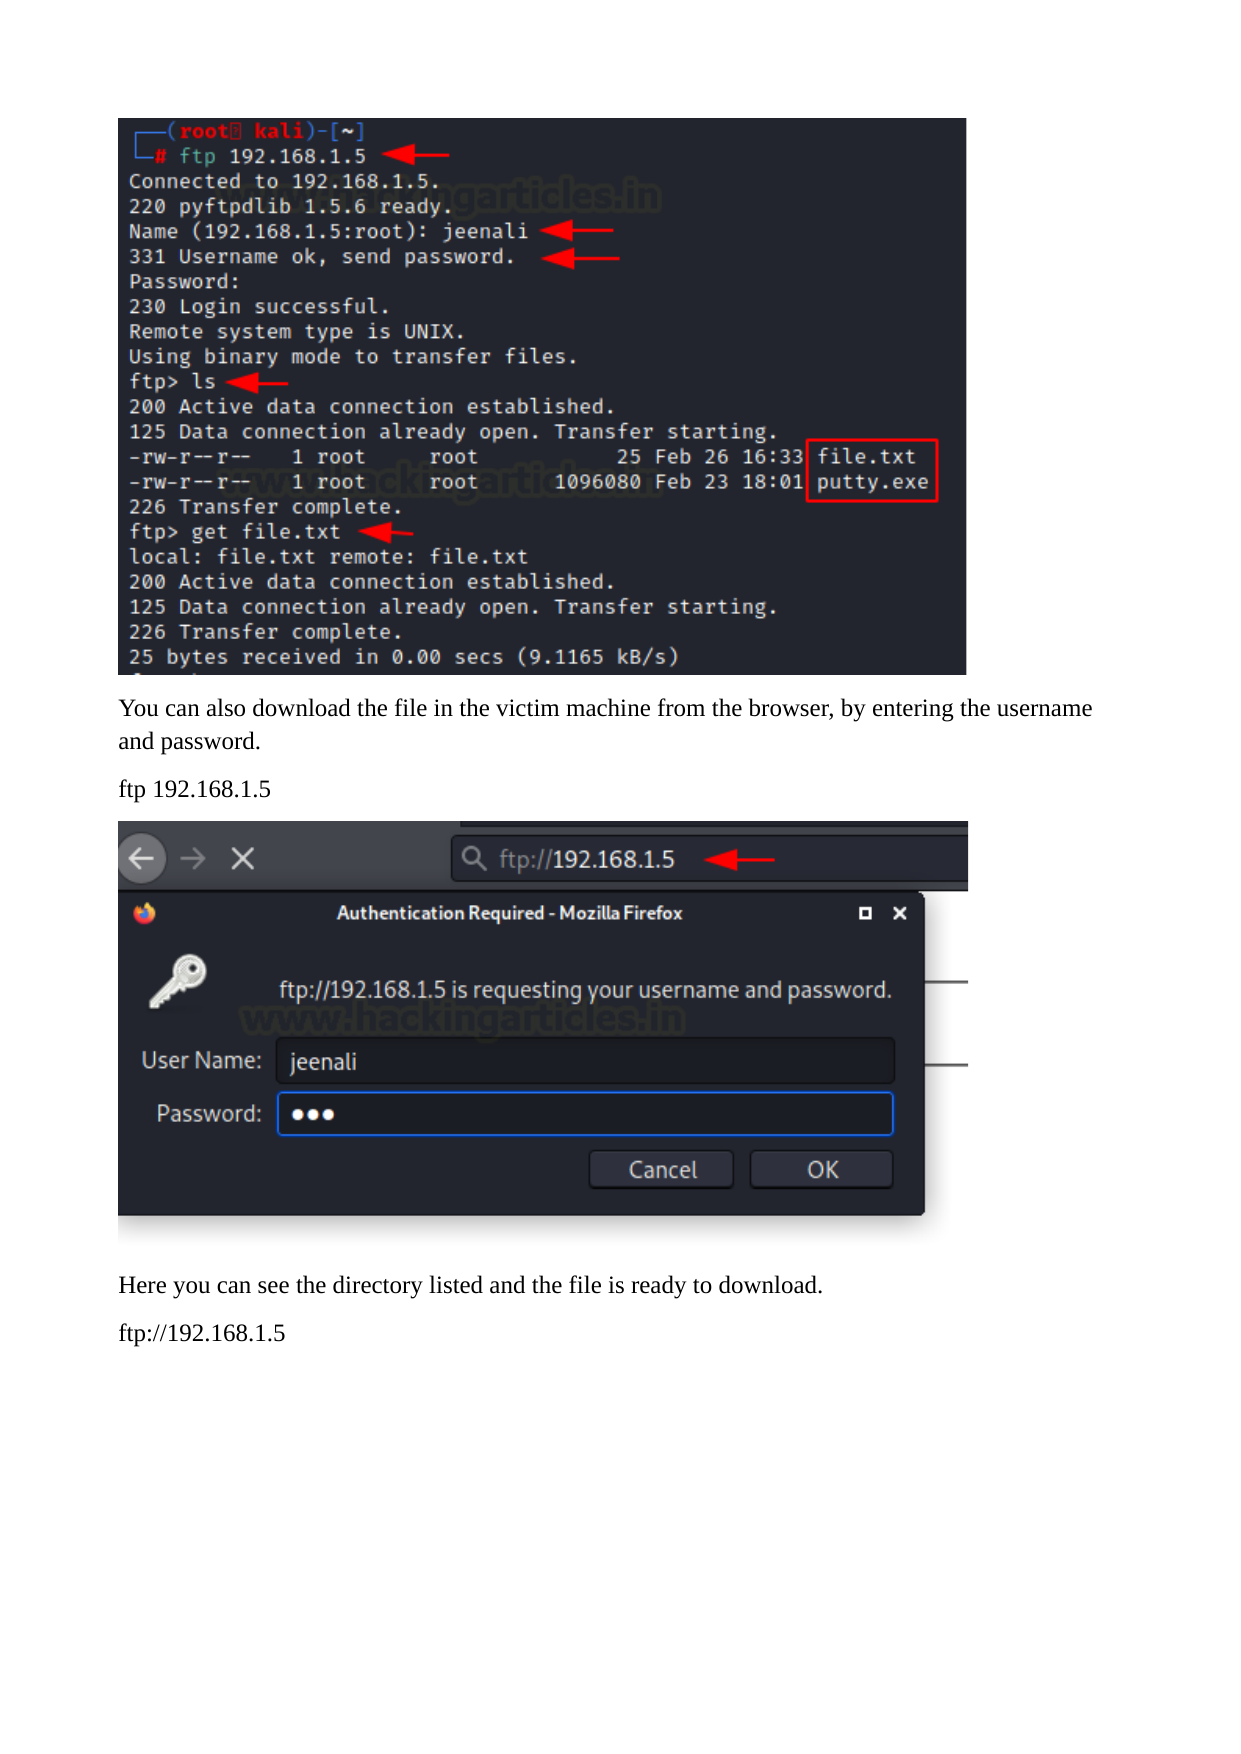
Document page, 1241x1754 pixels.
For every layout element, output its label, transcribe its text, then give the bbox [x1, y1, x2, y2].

picture [118, 821, 969, 1252]
text ftp://192.168.1.5 [118, 1318, 1122, 1346]
picture [118, 118, 967, 675]
text You can also download the file in the victim machine from the browser, by entering the username and password. [118, 693, 1122, 755]
text ftp 192.168.1.5 [118, 774, 1122, 803]
text Here you can see the directory listed and the file is ready to download. [118, 1270, 1122, 1299]
